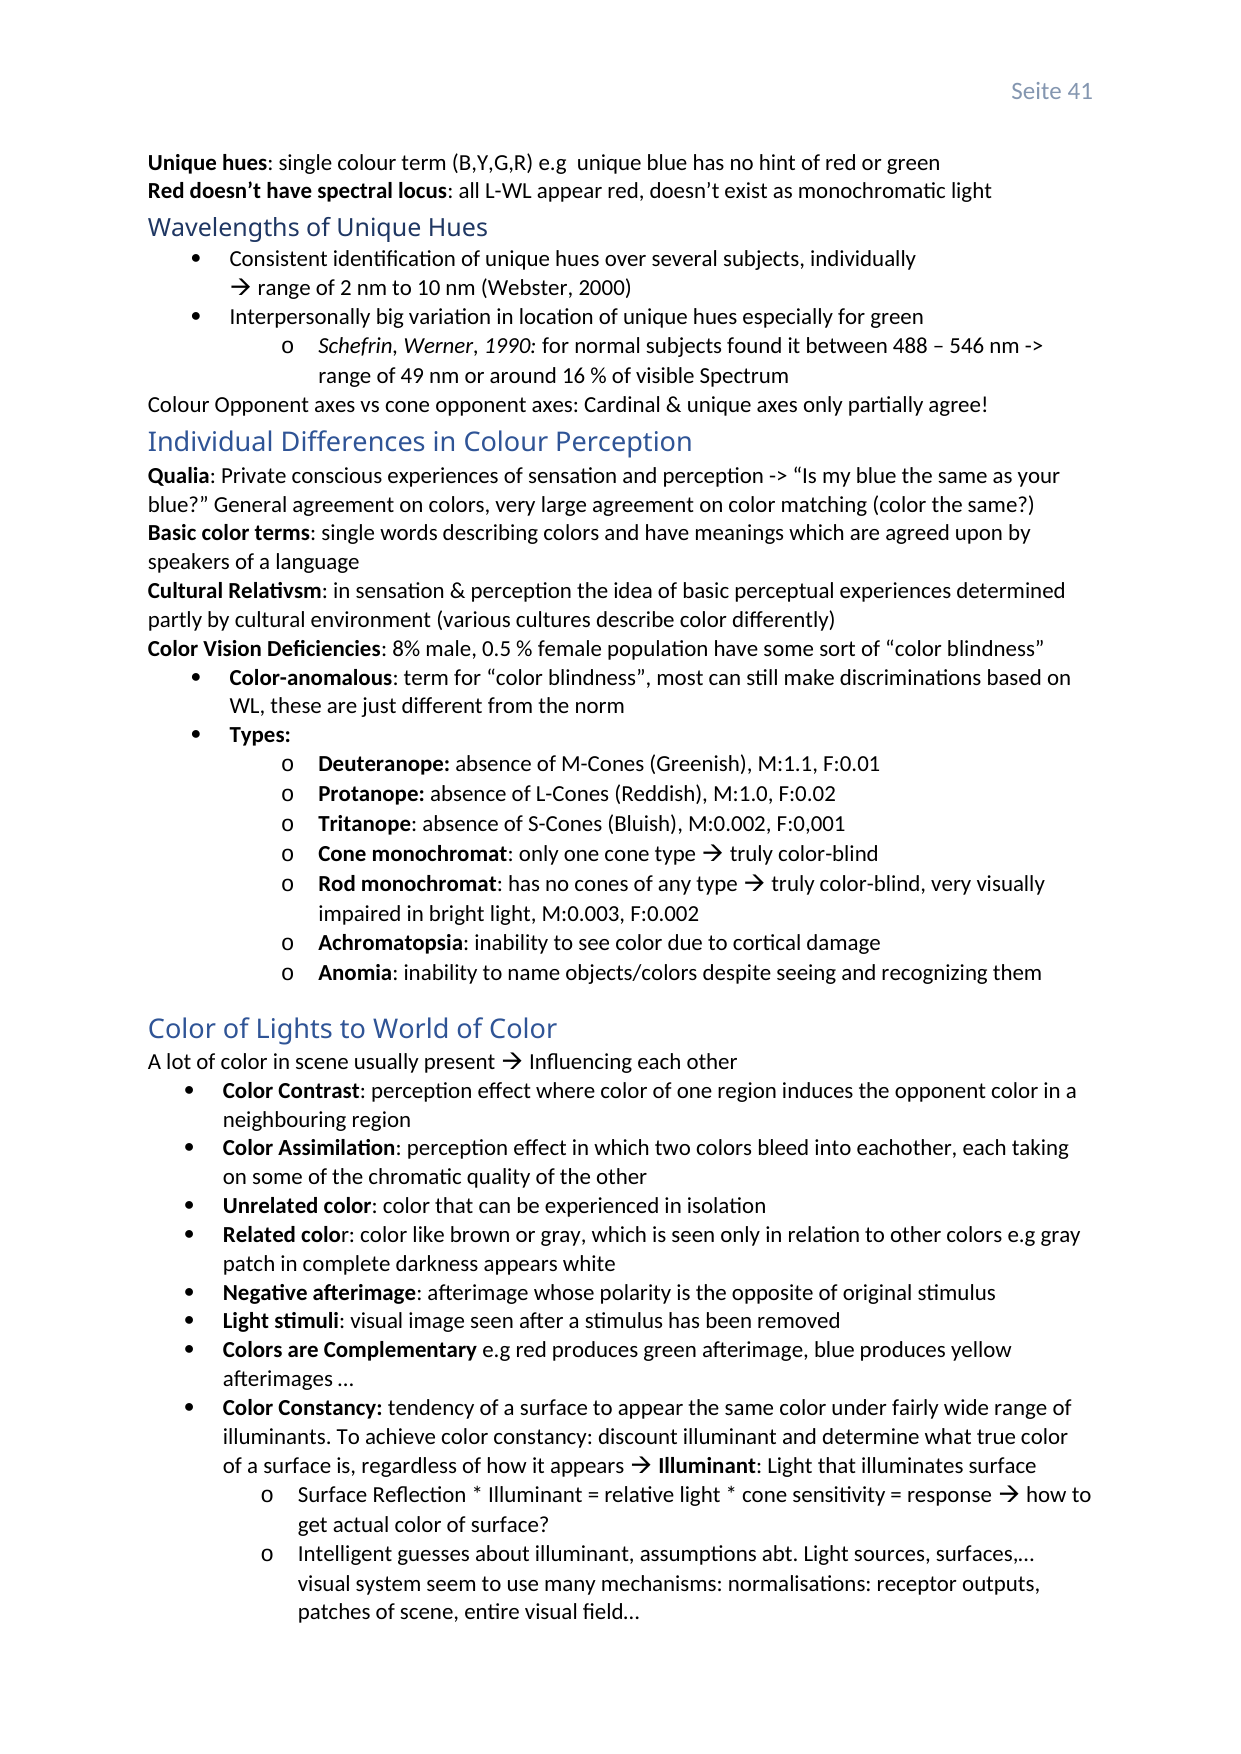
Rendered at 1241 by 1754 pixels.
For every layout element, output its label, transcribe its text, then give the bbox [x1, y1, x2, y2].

list Interpersonally big variation in location of unique hues especially for green [192, 302, 1093, 330]
list Protanope: absence of L-Cones (Reddish), M:1.0, F:0.02 [281, 779, 1093, 808]
list Color-anomalous: term for “color blindness”, most can still make discriminations based on WL, these are just different from the norm [192, 663, 1093, 720]
list Schefrin, Werner, 1990: for normal subjects found it between 488 – 546 nm -> range of 49 nm or around 16 % of visible Spectrum [281, 331, 1093, 389]
list Cone monochromat: only one cone type  truly color-blind [281, 839, 1093, 868]
text Colour Opponent axes vs cone opponent axes: Cardinal & unique axes only partially agree! [148, 390, 1093, 418]
list Types: [192, 721, 1093, 748]
list Anomia: inability to name objects/colors despite seeing and recognizing them [281, 958, 1093, 987]
list Related color: color like brown or gray, which is seen only in relation to other colors e.g gray patch in complete darkness appears white [185, 1220, 1093, 1277]
list Unrelated color: color that can be experienced in isolation [185, 1191, 1093, 1219]
list Surface Reflection * Illuminant = relative light * cone sensitivity = response  how to get actual color of surface? [260, 1480, 1093, 1538]
list Color Assimilation: perception effect in which two colors bleed into eachother, each taking on some of the chromatic quality of the other [185, 1133, 1093, 1190]
text A lot of color in scene usually present  Influencing each other [148, 1047, 1093, 1075]
subtitle Wavelengths of Unique Hues [148, 209, 1093, 243]
list Rod monochromat: has no cones of any type  truly color-blind, very visually impaired in bright light, M:0.003, F:0.002 [281, 869, 1093, 927]
text Qualia: Private conscious experiences of sensation and perception -> “Is my blue the same as your blue?” General agreement on colors, very large agreement on color matching (color the same?) [148, 461, 1093, 518]
list Colors are Complementary e.g red produces green afterimage, blue produces yellow afterimages … [185, 1336, 1093, 1392]
list Color Contrast: perception effect where color of one region induces the opponent color in a neighbouring region [185, 1076, 1093, 1133]
text Color Vision Deficiencies: 8% male, 0.5 % female population have some sort of “color blindness” [148, 634, 1093, 662]
list Achromatopsia: inability to see color due to cortical damage [281, 928, 1093, 957]
text Unique hues: single colour term (B,Y,G,R) e.g unique blue has no hint of red or green [148, 148, 1093, 176]
subtitle Individual Differences in Colour Perception [148, 423, 1093, 460]
list Consistent identification of unique hues over several subjects, individually  range of 2 nm to 10 nm (Webster, 2000) [192, 244, 1093, 301]
list Tritanope: absence of S-Cones (Bluish), M:0.002, F:0,001 [281, 809, 1093, 838]
list Deuteranope: absence of M-Cones (Greenish), M:1.1, F:0.01 [281, 749, 1093, 778]
text Cultural Relativsm: in sensation & perception the idea of basic perceptual experiences determined partly by cultural environment (various cultures describe color differently) [148, 576, 1093, 633]
list Light stimuli: visual image seen after a stimulus has been removed [185, 1307, 1093, 1335]
text Basic color terms: single words describing colors and have meanings which are agreed upon by speakers of a language [148, 518, 1093, 575]
list Negative afterimage: afterimage whose polarity is the opposite of original stimulus [185, 1278, 1093, 1306]
list Intelligent guesses about illuminant, assumptions abt. Light sources, surfaces,… visual system seem to use many mechanisms: normalisations: receptor outputs, patches of scene, entire visual field… [260, 1539, 1093, 1626]
text Red doesn’t have spectral locus: all L-WL appear red, doesn’t exist as monochromatic light [148, 176, 1093, 204]
subtitle Color of Lights to World of Color [148, 1009, 1093, 1046]
list Color Constancy: tendency of a surface to appear the same color under fairly wide range of illuminants. To achieve color constancy: discount illuminant and determine what true color of a surface is, regardless of how it appears  Illuminant: Light that illuminates surface [185, 1393, 1093, 1479]
